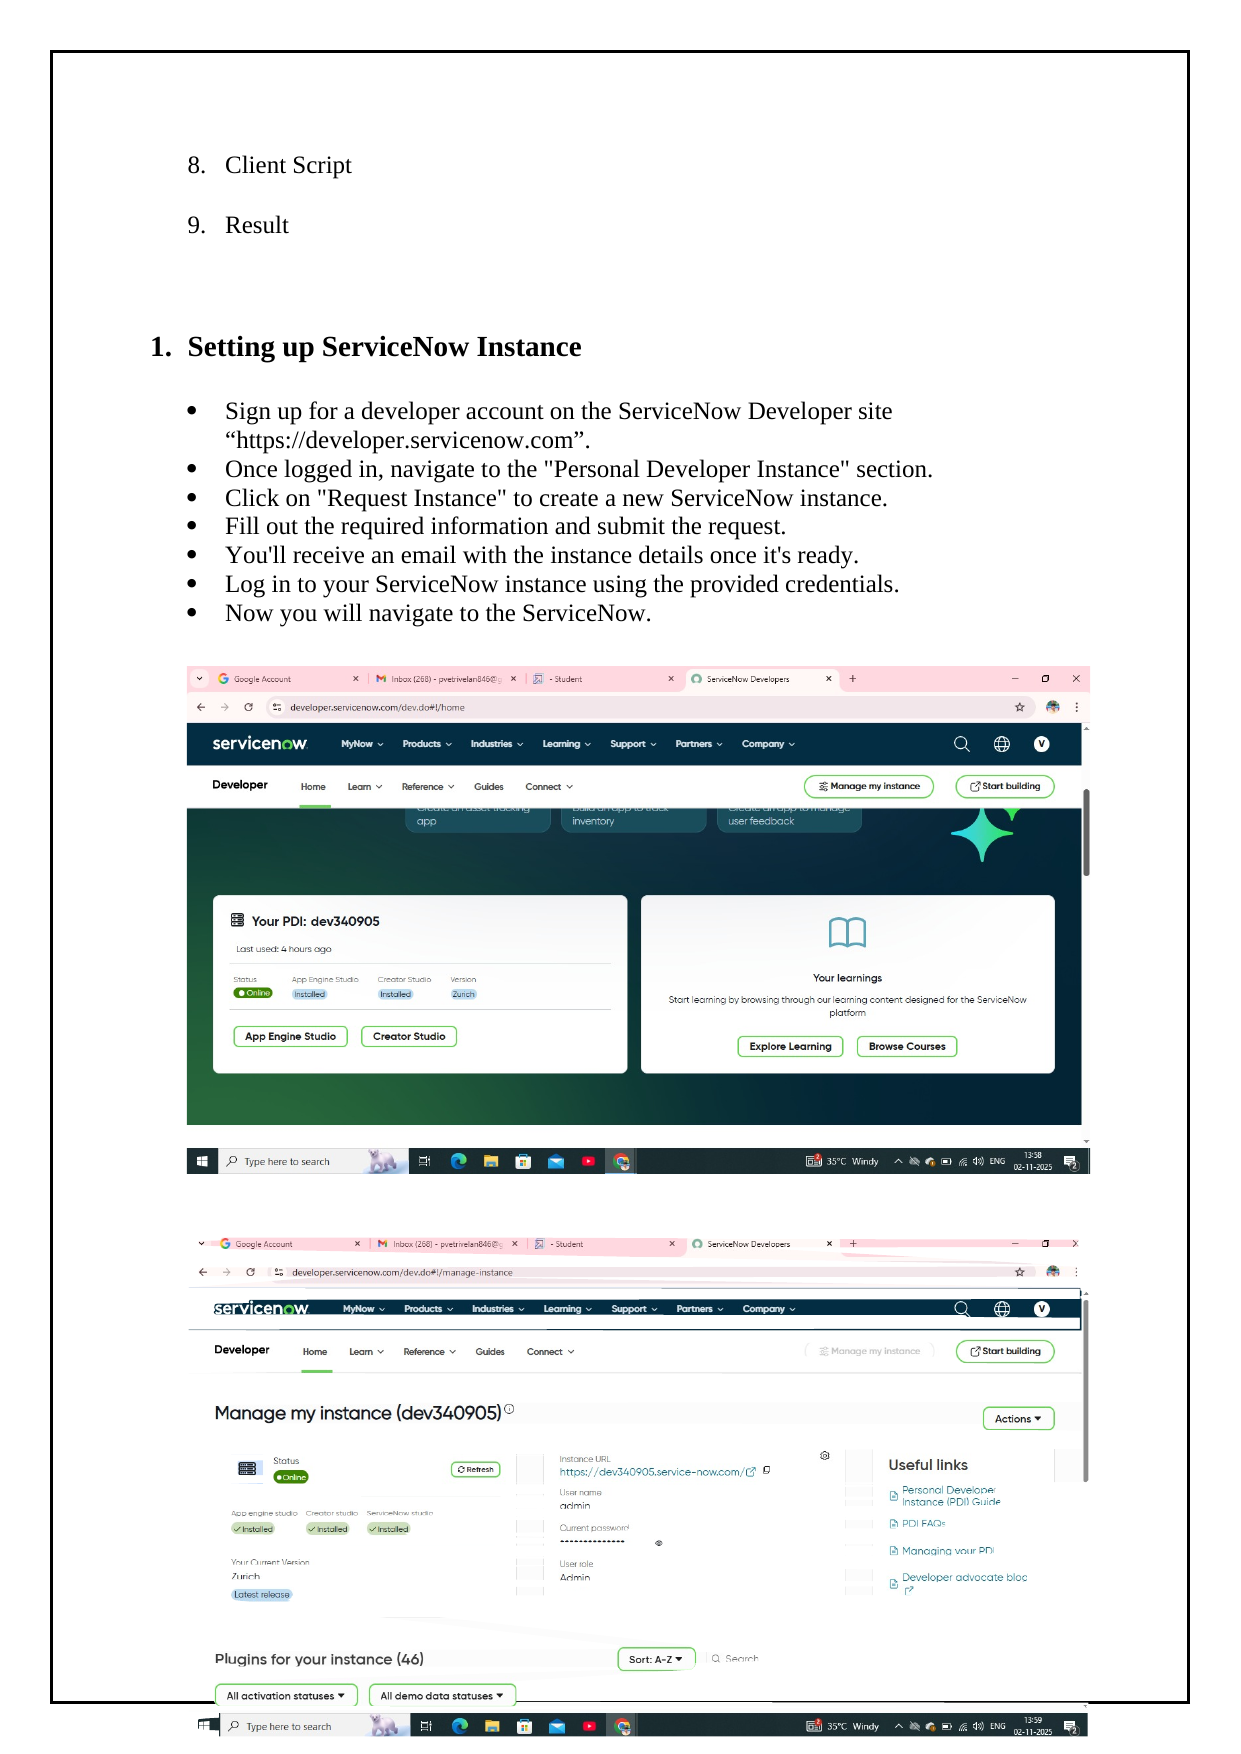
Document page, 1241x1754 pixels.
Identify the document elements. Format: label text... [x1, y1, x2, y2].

list You'll receive an email with the instance details once it's ready. [187, 540, 1090, 569]
list Click on "Request Instance" to create a new ServiceNow instance. [187, 483, 1090, 511]
list Now you will navigate to the ServiceNow. [187, 598, 1090, 626]
list Client Script [187, 150, 1090, 179]
list Fill out the required information and submit the request. [187, 511, 1090, 540]
list Sign up for a developer account on the ServiceNow Developer site “https://developer.servicenow.com”. [187, 396, 1090, 454]
list Setting up ServiceNow Instance [150, 329, 1090, 363]
list Result [187, 210, 1090, 238]
list Once logged in, navigate to the "Personal Developer Instance" section. [187, 454, 1090, 483]
list Log in to your ServiceNow instance using the provided credentials. [187, 569, 1090, 598]
